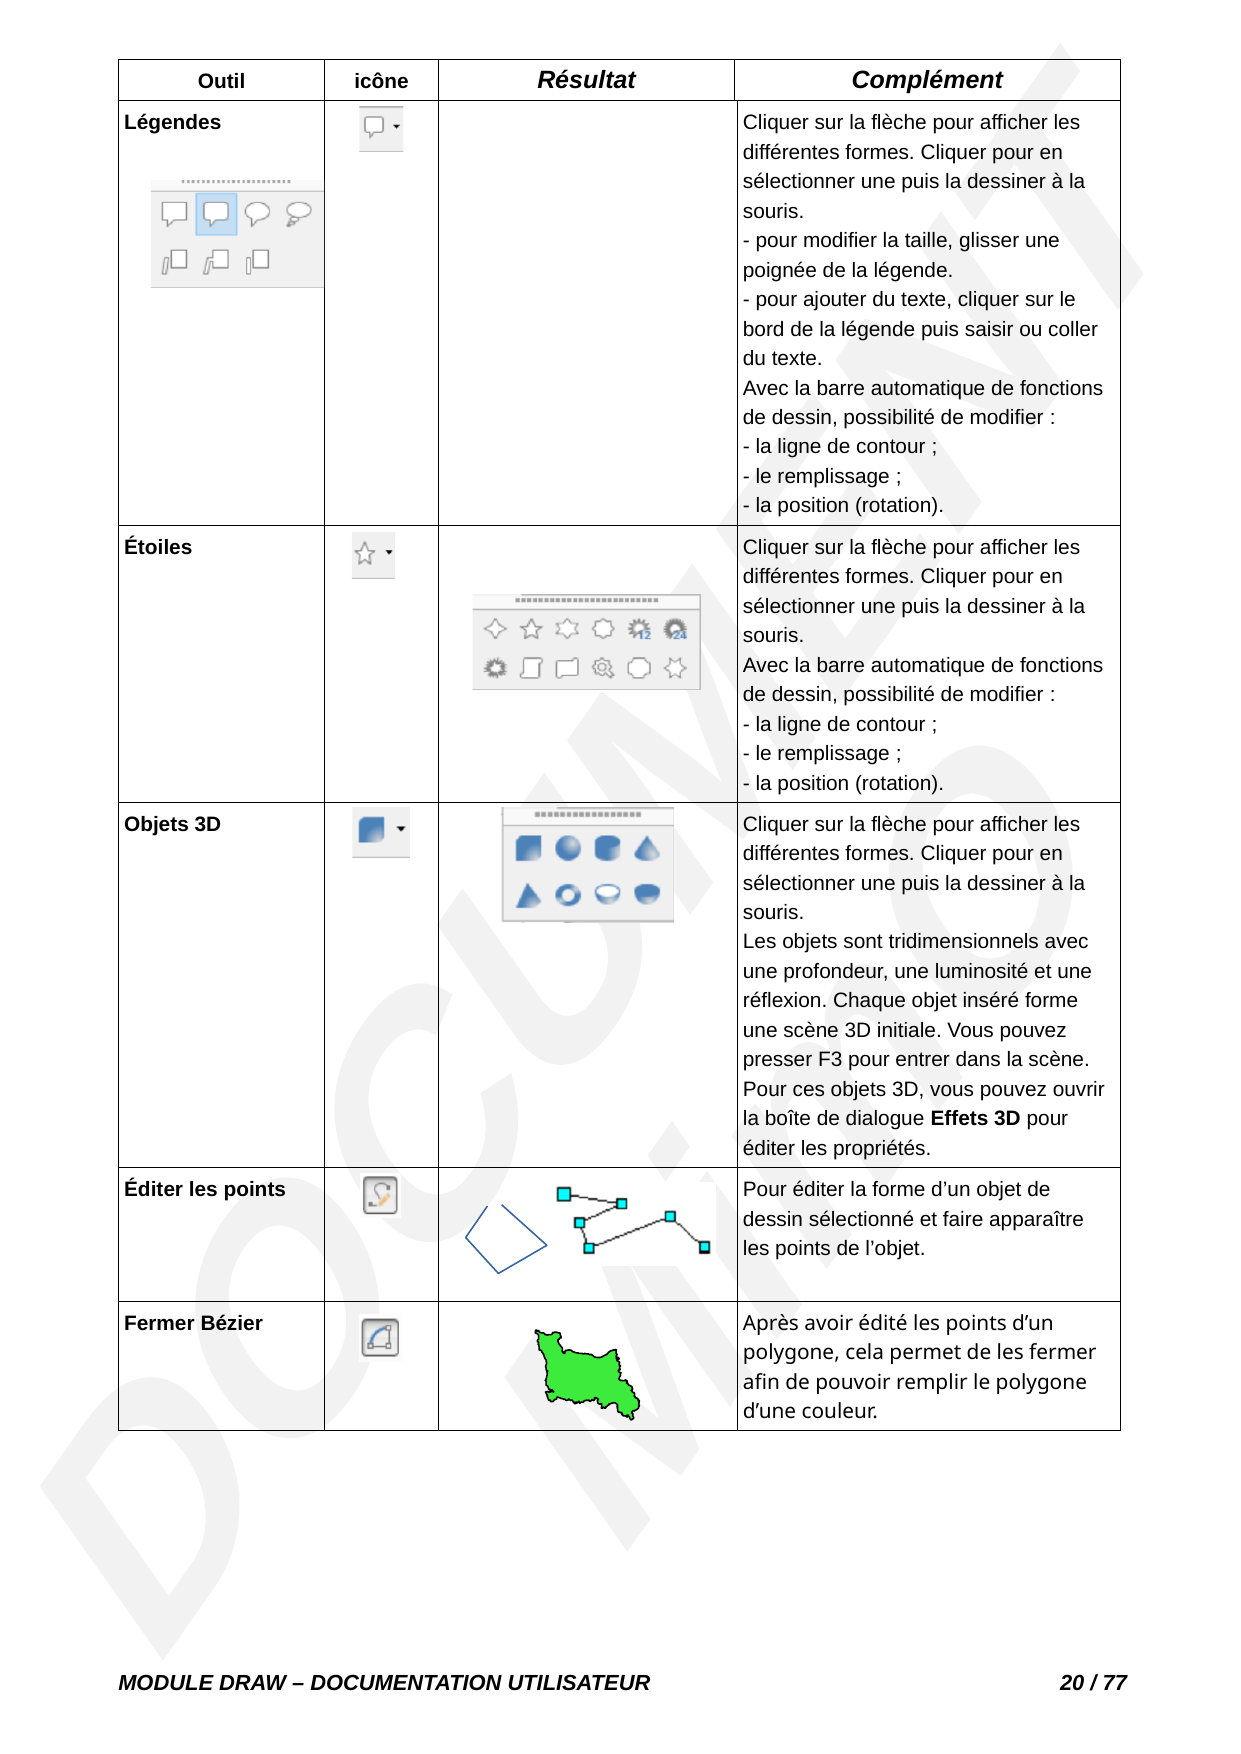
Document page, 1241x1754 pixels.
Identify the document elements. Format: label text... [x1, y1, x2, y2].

picture [352, 807, 410, 858]
table_cell [325, 526, 438, 802]
table_cell [325, 1302, 438, 1430]
table_cell Cliquer sur la flèche pour afficher les différentes formes. Cliquer pour en sélectionner une puis la dessiner à la souris. Les objets sont tridimensionnels avec une profondeur, une luminosité et une réflexion. Chaque objet inséré forme une scène 3D initiale. Vous pouvez presser F3 pour entrer dans la scène. Pour ces objets 3D, vous pouvez ouvrir la boîte de dialogue Effets 3D pour éditer les propriétés. [738, 803, 1120, 1167]
table_cell Légendes [119, 101, 324, 524]
table_cell Étoiles [119, 526, 324, 802]
picture [555, 1182, 716, 1266]
picture [358, 1314, 403, 1362]
table_cell Cliquer sur la flèche pour afficher les différentes formes. Cliquer pour en sélectionner une puis la dessiner à la souris. - pour modifier la taille, glisser une poignée de la légende. - pour ajouter du texte, cliquer sur le bord de la légende puis saisir ou coller du texte. Avec la barre automatique de fonctions de dessin, possibilité de modifier : - la ligne de contour ; - le remplissage ; - la position (rotation). [738, 101, 1120, 524]
table_cell Pour éditer la forme d’un objet de dessin sélectionné et faire apparaître les points de l’objet. [738, 1168, 1120, 1301]
picture [150, 180, 325, 288]
picture [360, 1173, 401, 1218]
table_cell [325, 101, 438, 524]
table_cell [325, 1168, 438, 1301]
table_cell Cliquer sur la flèche pour afficher les différentes formes. Cliquer pour en sélectionner une puis la dessiner à la souris. Avec la barre automatique de fonctions de dessin, possibilité de modifier : - la ligne de contour ; - le remplissage ; - la position (rotation). [738, 526, 1120, 802]
table_header Complément [735, 60, 1120, 100]
table_header icône [325, 60, 438, 100]
table_header Résultat [439, 60, 734, 100]
table_cell [439, 803, 737, 1167]
picture [501, 807, 674, 923]
table_cell [439, 101, 737, 524]
table_cell [439, 526, 737, 802]
table_header Outil [119, 60, 324, 100]
table_cell Fermer Bézier [119, 1302, 324, 1430]
table_cell [325, 803, 438, 1167]
table_cell [439, 1168, 737, 1301]
picture [359, 106, 404, 152]
table_cell [439, 1302, 737, 1430]
table_cell Après avoir édité les points d’un polygone, cela permet de les fermer afin de pouvoir remplir le polygone d’une couleur. [738, 1302, 1120, 1430]
table_cell Éditer les points [119, 1168, 324, 1301]
picture [472, 594, 702, 690]
picture [351, 532, 395, 579]
table_cell Objets 3D [119, 803, 324, 1167]
